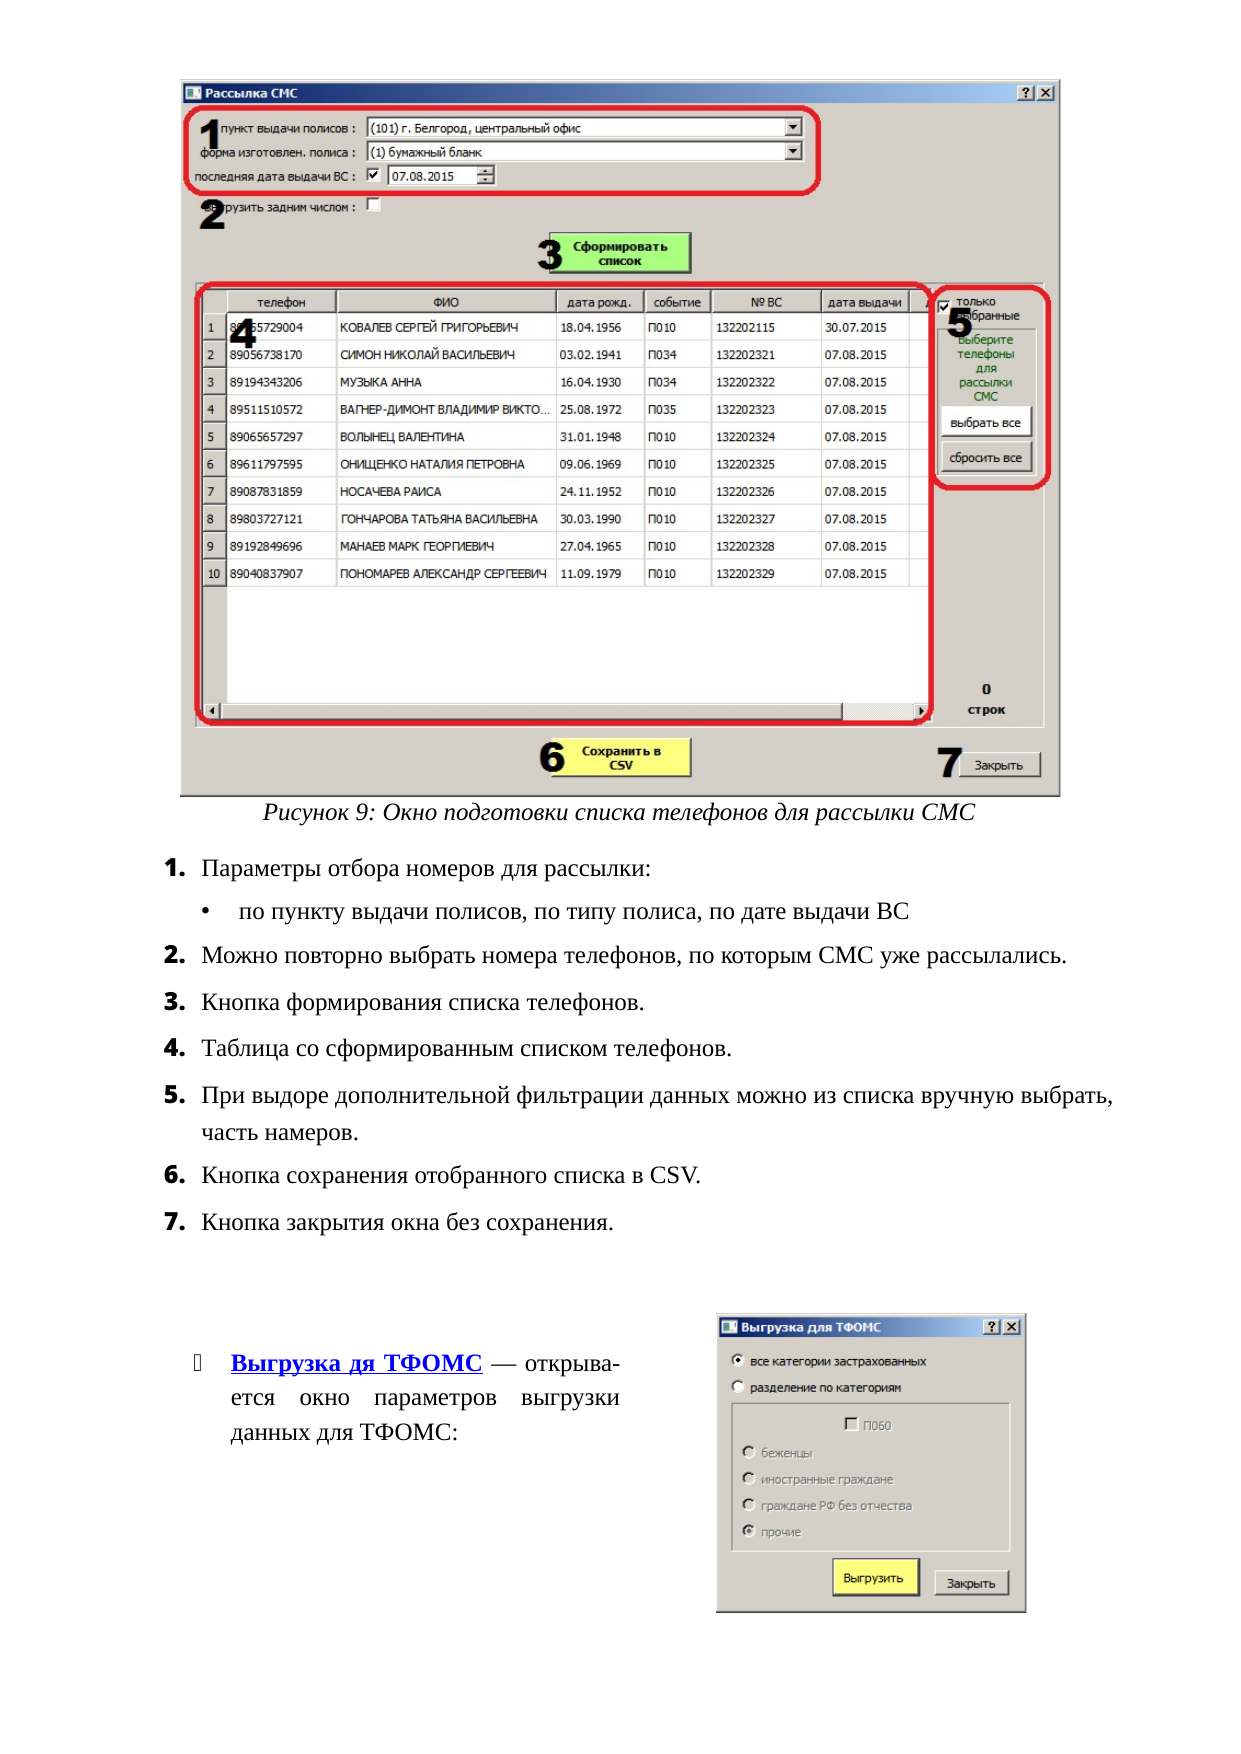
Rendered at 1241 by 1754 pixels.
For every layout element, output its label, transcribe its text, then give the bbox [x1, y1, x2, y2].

list по пункту выдачи полисов, по типу полиса, по дате выдачи ВС [201, 896, 1114, 925]
list Кнопка закрытия окна без сохранения. [164, 1204, 1114, 1238]
text Рисунок 9: Окно подготовки списка телефонов для рассылки СМС [126, 79, 1114, 826]
list Параметры отбора номеров для рассылки: [164, 849, 1114, 883]
list При выдоре дополнительной фильтрации данных можно из списка вручную выбрать, часть намеров. [164, 1077, 1114, 1145]
list Можно повторно выбрать номера телефонов, по которым СМС уже рассылались. [164, 936, 1114, 971]
list Выгрузка дя ТФОМС — откры­ва­ет­ся окно параметров выгрузки данных для ТФОМС: [193, 1348, 620, 1445]
picture [715, 1313, 1027, 1613]
list Кнопка формирования списка телефонов. [164, 983, 1114, 1017]
list Таблица со сформированным списком телефонов. [164, 1030, 1114, 1064]
picture [180, 79, 1061, 797]
list Кнопка сохранения отобранного списка в CSV. [164, 1157, 1114, 1191]
